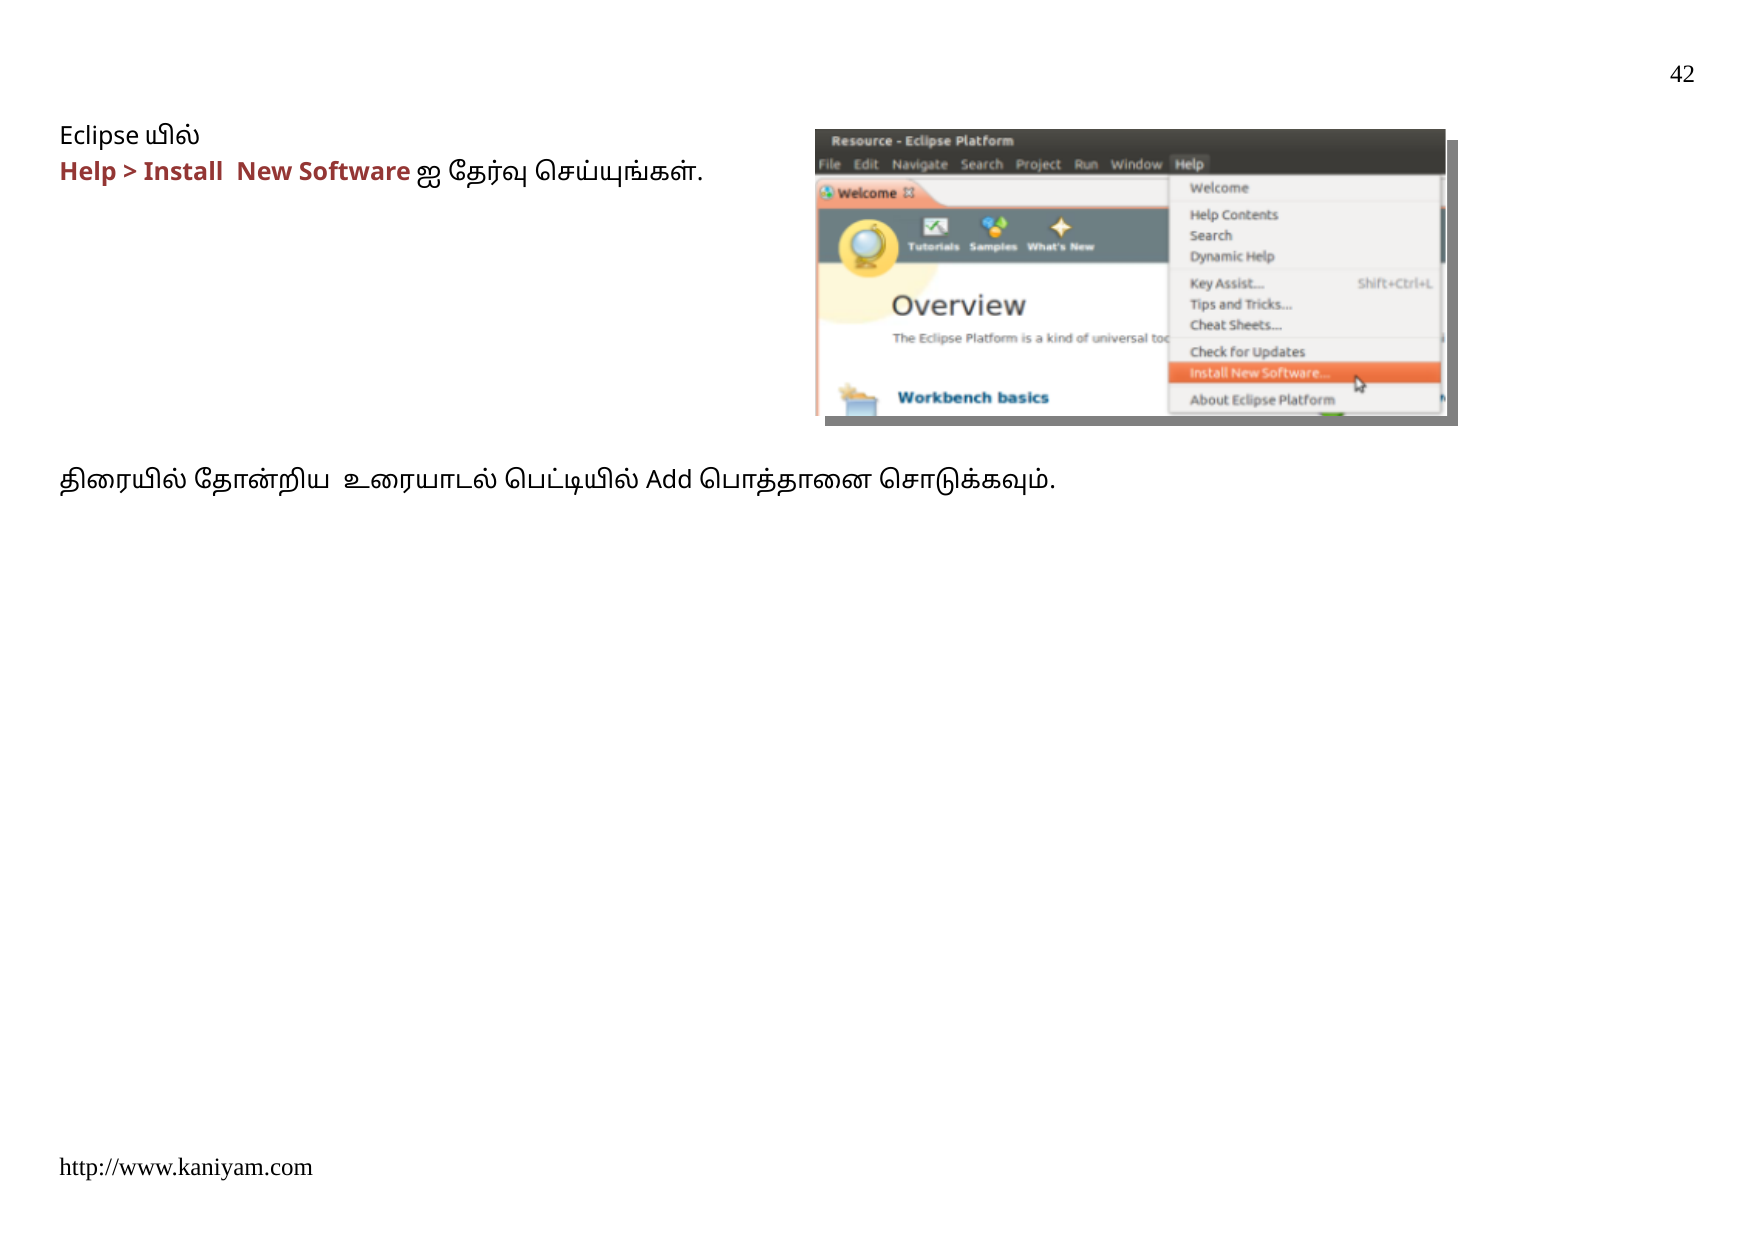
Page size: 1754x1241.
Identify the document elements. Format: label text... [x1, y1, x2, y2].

text Eclipseயில் [59, 117, 1695, 153]
text [1458, 153, 1695, 189]
text Help > Install New Softwareஐ தேர்வு செய்யுங்கள். [59, 153, 815, 189]
text திரையில் தோன்றிய உரையாடல் பெட்டியில் Add பொத்தானை சொடுக்கவும். [59, 462, 1695, 498]
